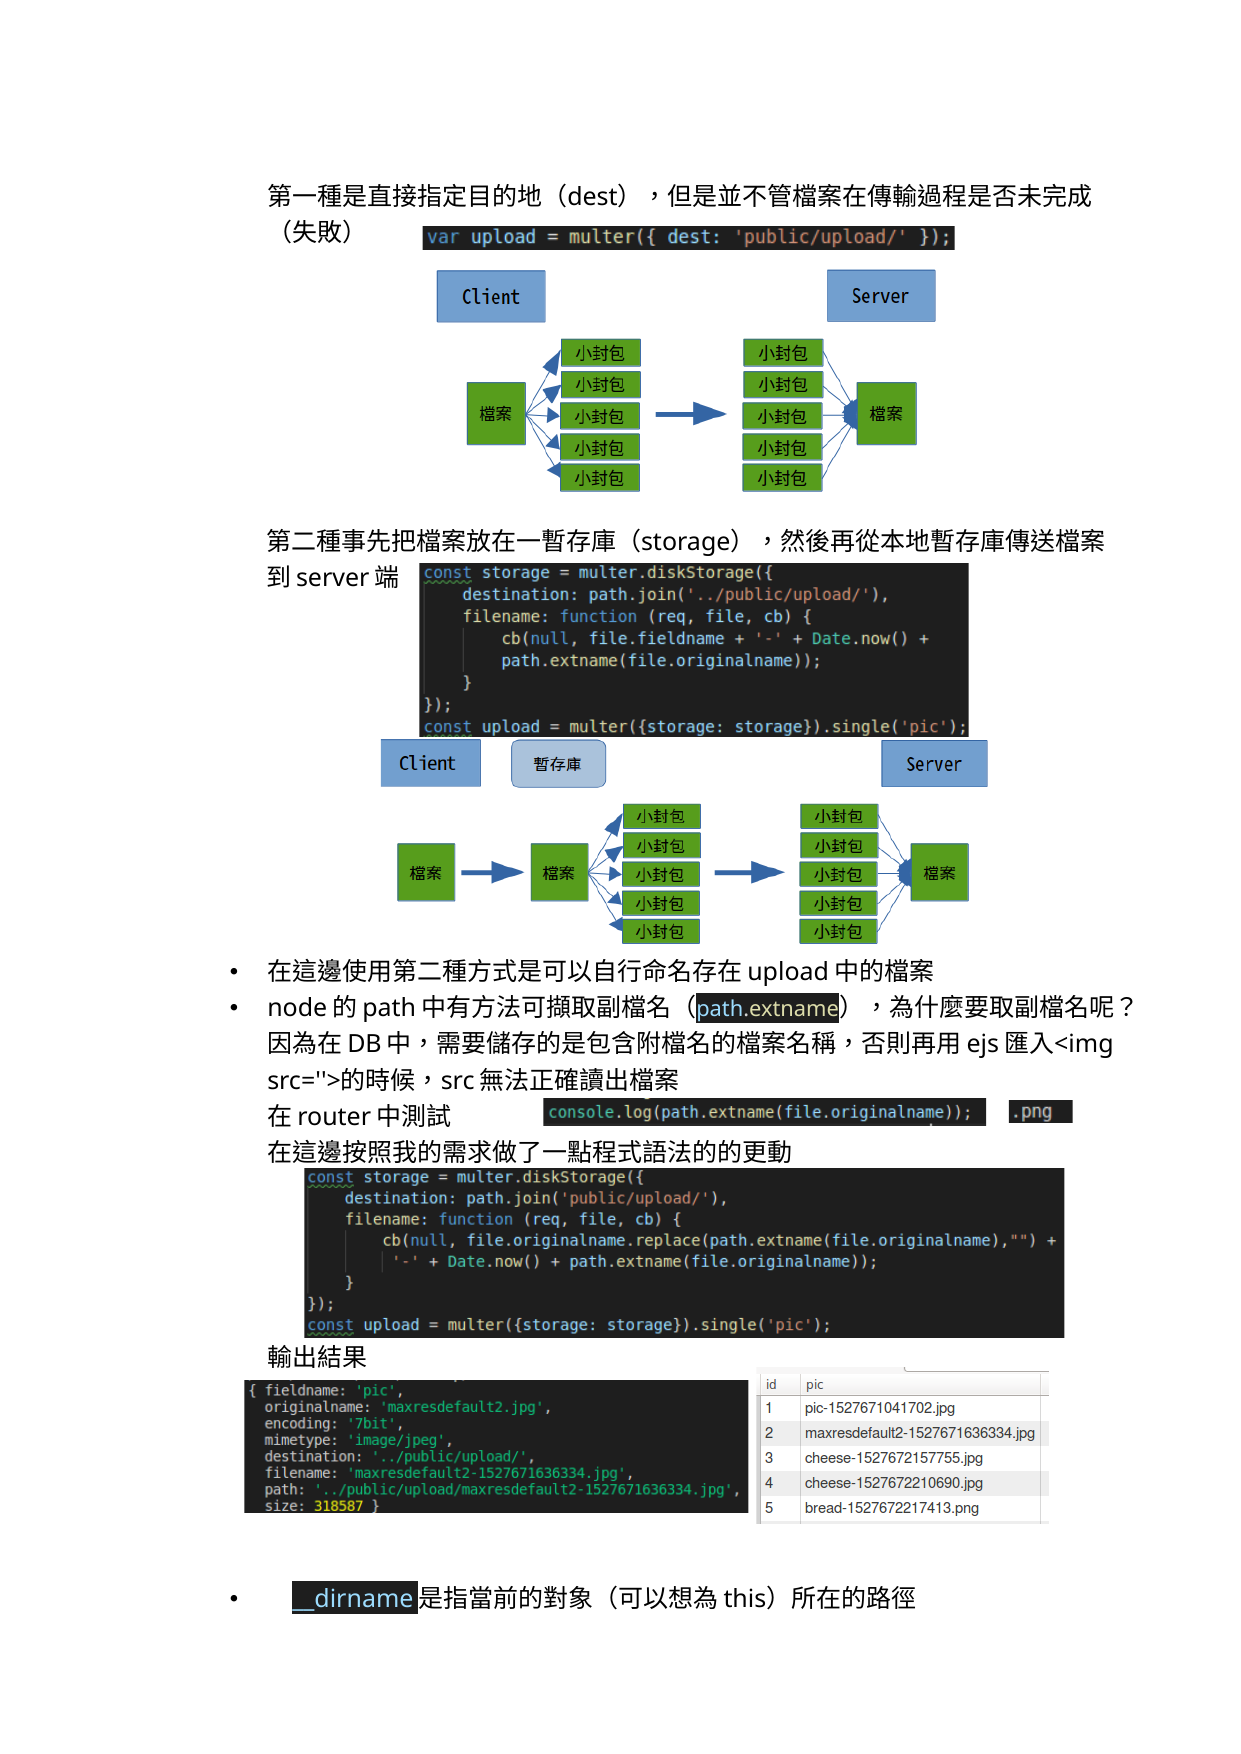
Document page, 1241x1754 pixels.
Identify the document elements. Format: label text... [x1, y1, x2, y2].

list 輸出結果 [229, 1237, 1122, 1374]
picture [244, 1380, 749, 1513]
list 在router中測試 [229, 1096, 1122, 1133]
list __dirname是指當前的對象（可以想為this）所在的路徑 [229, 1578, 1122, 1614]
list 第一種是直接指定目的地（dest），但是並不管檔案在傳輸過程是否未完成（失敗） [229, 176, 1122, 249]
text 到server端 [118, 558, 1122, 594]
picture [1008, 1100, 1073, 1123]
list 因為在DB中，需要儲存的是包含附檔名的檔案名稱，否則再用ejs匯入<img src=''>的時候，src無法正確讀出檔案 [229, 1024, 1122, 1096]
picture [543, 1098, 987, 1126]
list node的path中有方法可擷取副檔名（path.extname），為什麼要取副檔名呢？ [229, 988, 1122, 1024]
picture [380, 563, 994, 948]
list 在這邊使用第二種方式是可以自行命名存在upload中的檔案 [229, 951, 1122, 988]
list 在這邊按照我的需求做了一點程式語法的的更動 [229, 1133, 1122, 1169]
picture [304, 1168, 1065, 1338]
picture [422, 226, 955, 250]
picture [756, 1367, 1049, 1524]
picture [430, 260, 943, 497]
text 第二種事先把檔案放在一暫存庫（storage），然後再從本地暫存庫傳送檔案 [118, 521, 1122, 558]
